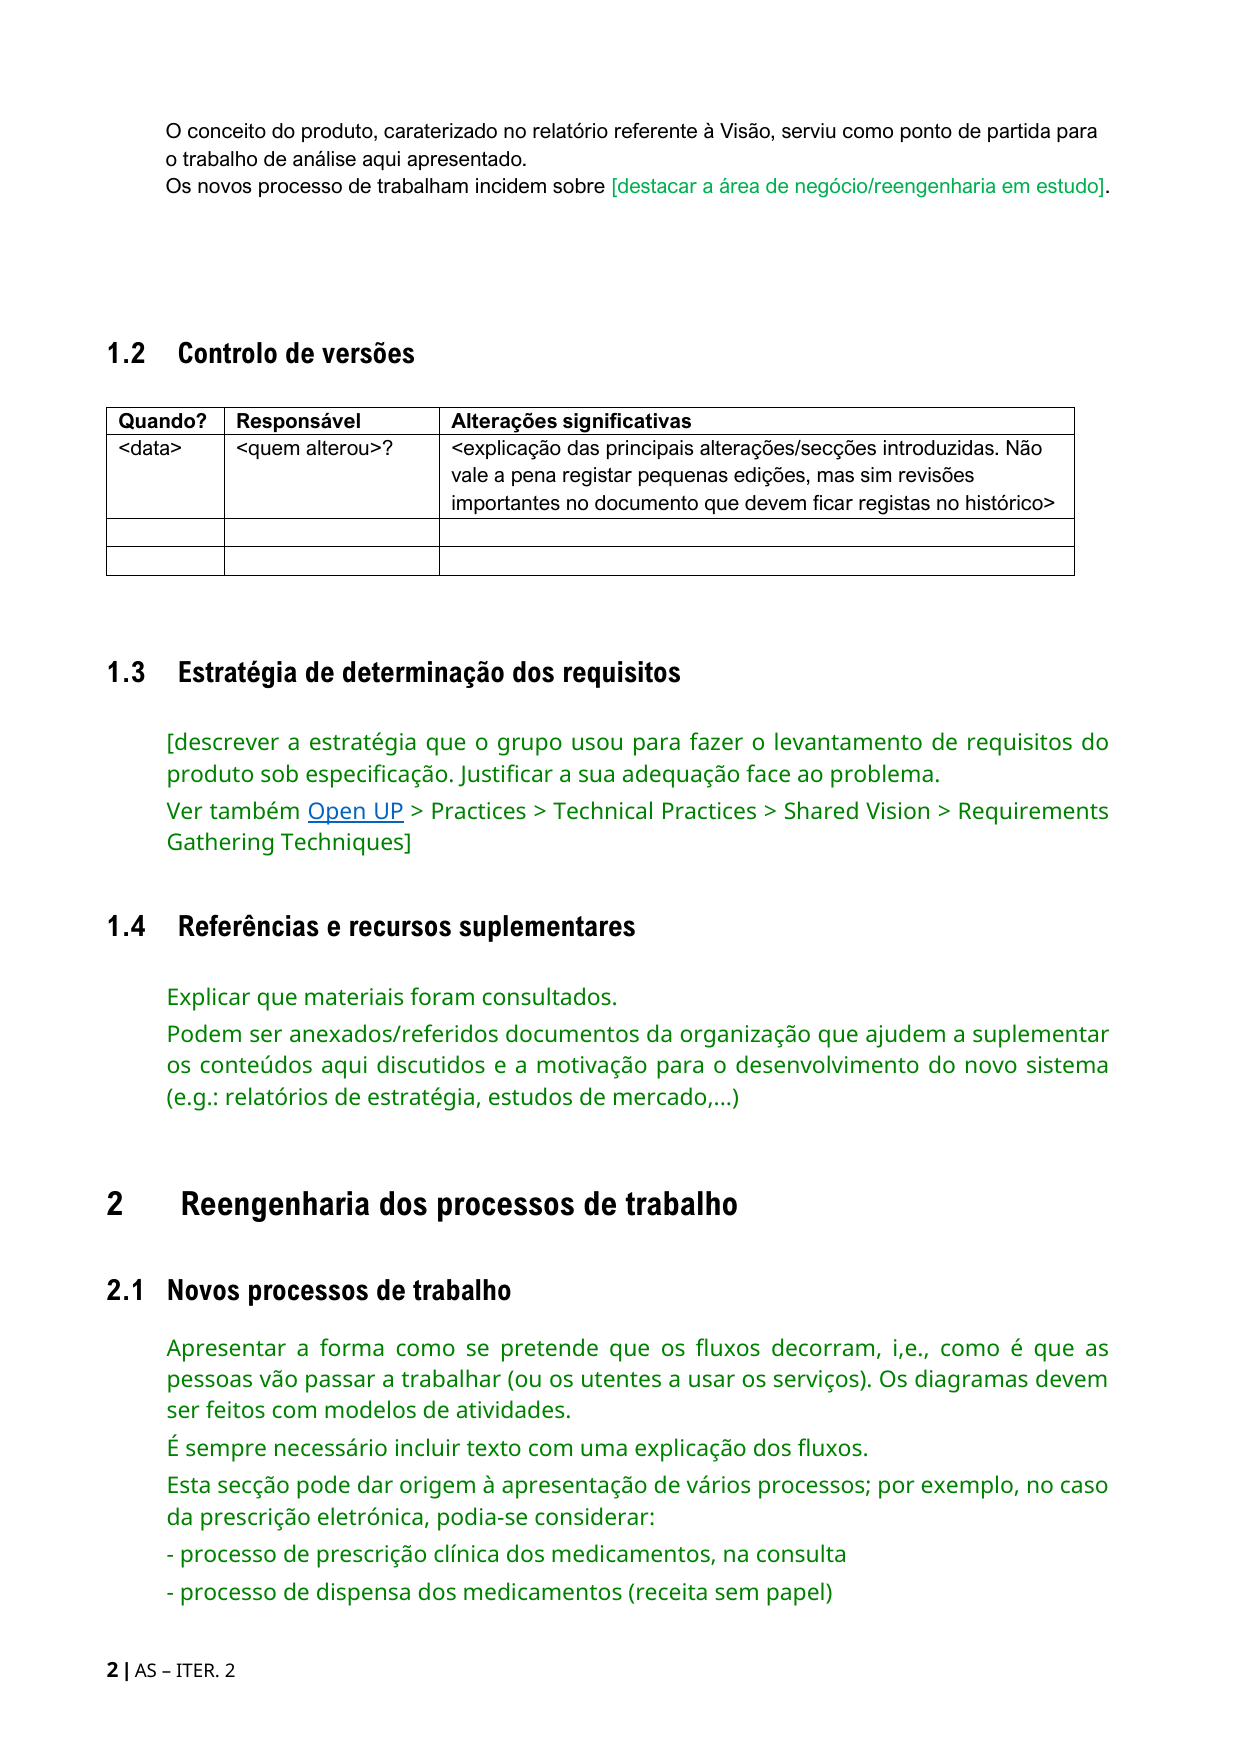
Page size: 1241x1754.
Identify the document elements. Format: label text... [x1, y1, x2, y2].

table_cell [440, 519, 1074, 546]
table_cell <explicação das principais alterações/secções introduzidas. Não vale a pena registar pequenas edições, mas sim revisões importantes no documento que devem ficar registas no histórico> [440, 435, 1074, 517]
text - processo de dispensa dos medicamentos (receita sem papel) [166, 1576, 1110, 1607]
text Esta secção pode dar origem à apresentação de vários processos; por exemplo, no caso da prescrição eletrónica, podia-se considerar: [166, 1469, 1110, 1532]
subtitle Estratégia de determinação dos requisitos [106, 653, 1110, 689]
table_cell [107, 519, 224, 546]
subtitle Novos processos de trabalho [106, 1273, 1051, 1307]
table_header Alterações significativas [440, 408, 1074, 433]
table_cell [107, 547, 224, 575]
text O conceito do produto, caraterizado no relatório referente à Visão, serviu como ponto de partida para o trabalho de análise aqui apresentado. [165, 118, 1110, 171]
text Explicar que materiais foram consultados. [166, 980, 1110, 1012]
table_cell <quem alterou>? [225, 435, 439, 517]
table_cell [440, 547, 1074, 575]
subtitle Referências e recursos suplementares [106, 908, 1110, 943]
text - processo de prescrição clínica dos medicamentos, na consulta [166, 1538, 1110, 1569]
table_header Responsável [225, 408, 439, 433]
text Apresentar a forma como se pretende que os fluxos decorram, i,e., como é que as pessoas vão passar a trabalhar (ou os utentes a usar os serviços). Os diagramas devem ser feitos com modelos de atividades. [166, 1332, 1110, 1426]
subtitle Reengenharia dos processos de trabalho [106, 1183, 1051, 1223]
table_cell [225, 519, 439, 546]
table_header Quando? [107, 408, 224, 433]
text Ver também Open UP > Practices > Technical Practices > Shared Vision > Requirements Gathering Techniques] [166, 795, 1110, 858]
table_cell <data> [107, 435, 224, 517]
text Podem ser anexados/referidos documentos da organização que ajudem a suplementar os conteúdos aqui discutidos e a motivação para o desenvolvimento do novo sistema (e.g.: relatórios de estratégia, estudos de mercado,...) [166, 1018, 1110, 1112]
table_cell [225, 547, 439, 575]
subtitle Controlo de versões [106, 334, 1110, 370]
text É sempre necessário incluir texto com uma explicação dos fluxos. [166, 1432, 1110, 1463]
text Os novos processo de trabalham incidem sobre [destacar a área de negócio/reengenharia em estudo]. [165, 173, 1110, 199]
text [descrever a estratégia que o grupo usou para fazer o levantamento de requisitos do produto sob especificação. Justificar a sua adequação face ao problema. [166, 726, 1110, 789]
